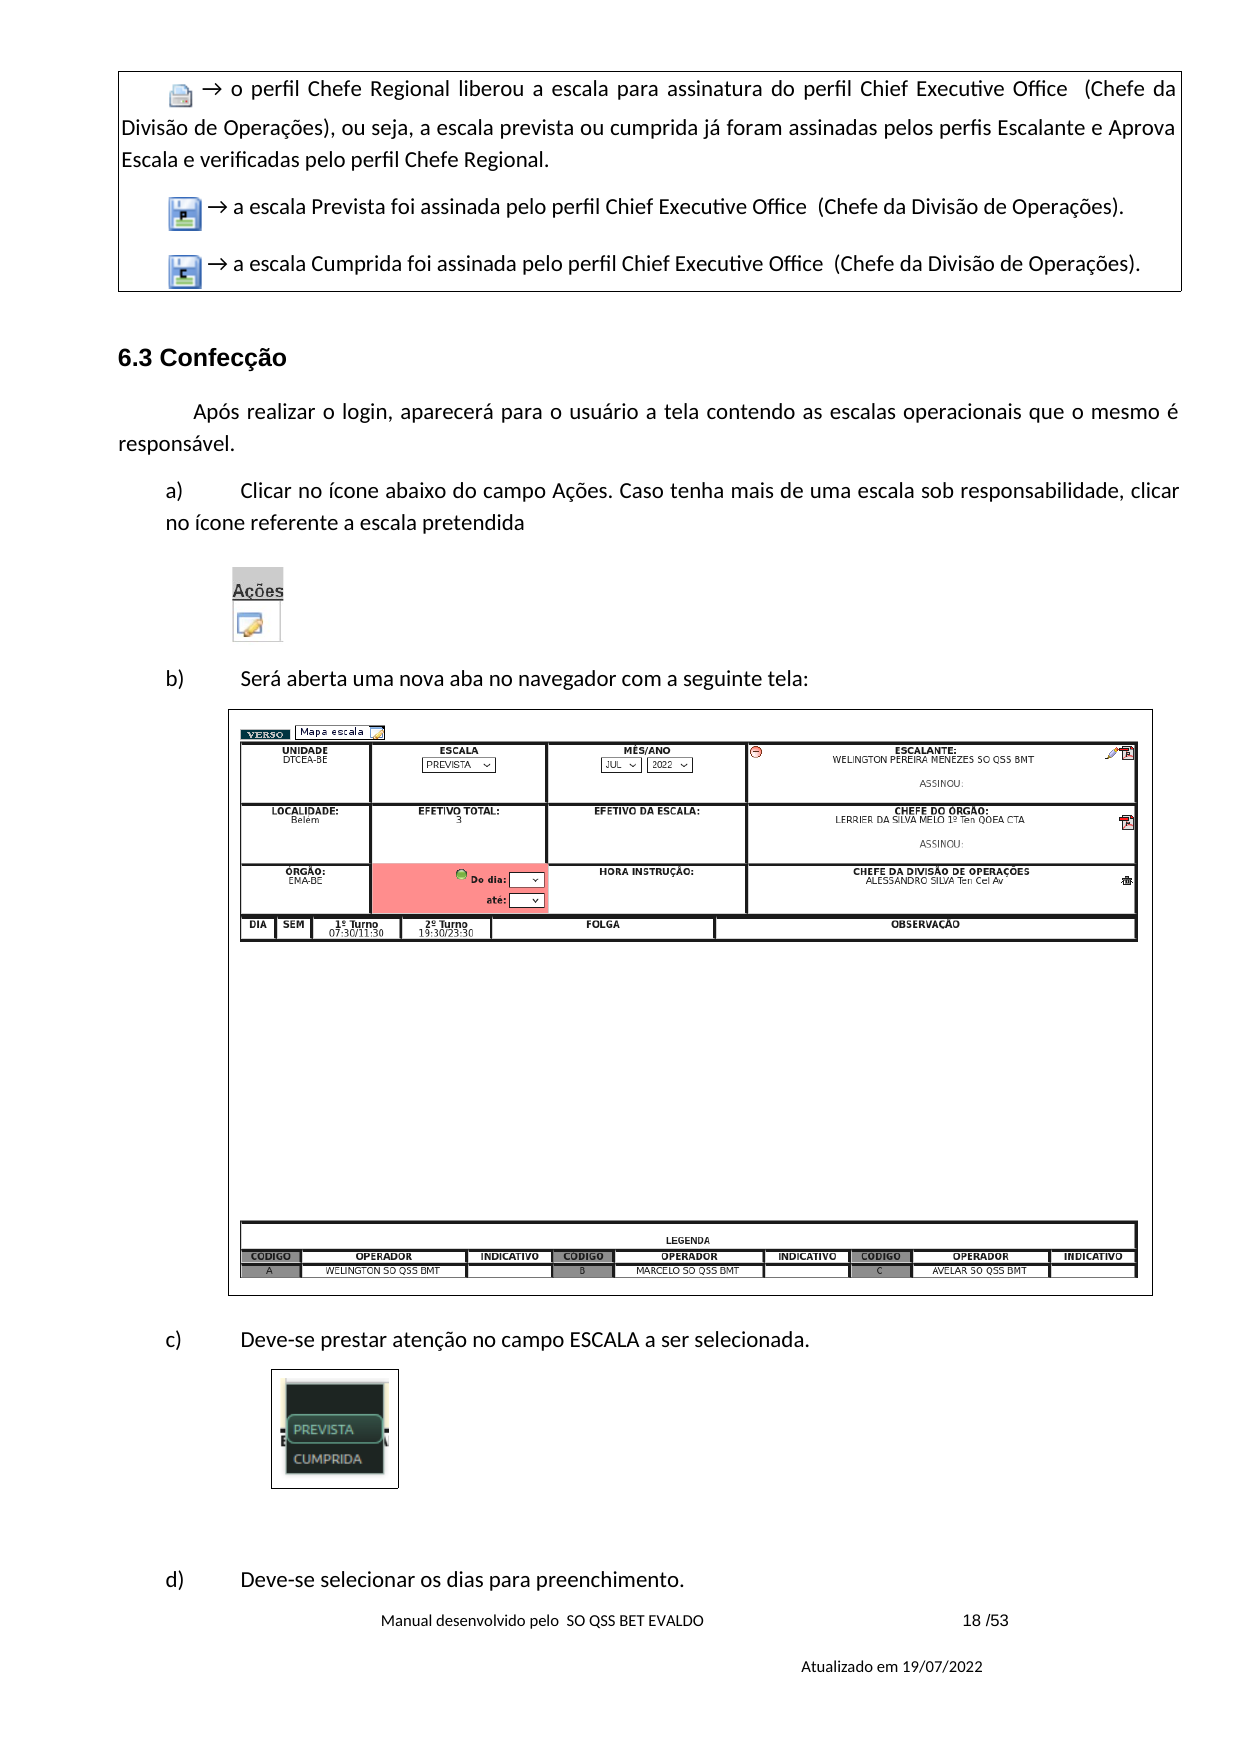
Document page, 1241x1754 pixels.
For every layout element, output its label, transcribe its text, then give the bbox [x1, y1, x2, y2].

picture [168, 83, 194, 109]
picture [280, 1378, 389, 1480]
picture [236, 717, 1144, 1286]
picture [168, 197, 202, 231]
text Após realizar o login, aparecerá para o usuário a tela contendo as escalas operacionais que o mesmo é responsável. [118, 397, 1181, 457]
picture [168, 255, 202, 289]
list Deve-se prestar atenção no campo ESCALA a ser selecionada. [165, 1325, 1181, 1353]
list Será aberta uma nova aba no navegador com a seguinte tela: [165, 664, 1181, 692]
list Clicar no ícone abaixo do campo Ações. Caso tenha mais de uma escala sob responsabilidade, clicar no ícone referente a escala pretendida [165, 476, 1181, 536]
subtitle 6.3 Confecção [118, 343, 1025, 372]
text → a escala Prevista foi assinada pelo perfil Chief Executive Office (Chefe da Divisão de Operações). [119, 189, 1181, 231]
text → o perfil Chefe Regional liberou a escala para assinatura do perfil Chief Executive Office (Chefe da Divisão de Operações), ou seja, a escala prevista ou cumprida já foram assinadas pelos perfis Escalante e Aprova Escala e verificadas pelo perfil Chefe Regional. [119, 72, 1181, 173]
list Deve-se selecionar os dias para preenchimento. [165, 1566, 1181, 1593]
picture [232, 567, 284, 646]
text → a escala Cumprida foi assinada pelo perfil Chief Executive Office (Chefe da Divisão de Operações). [119, 246, 1181, 291]
